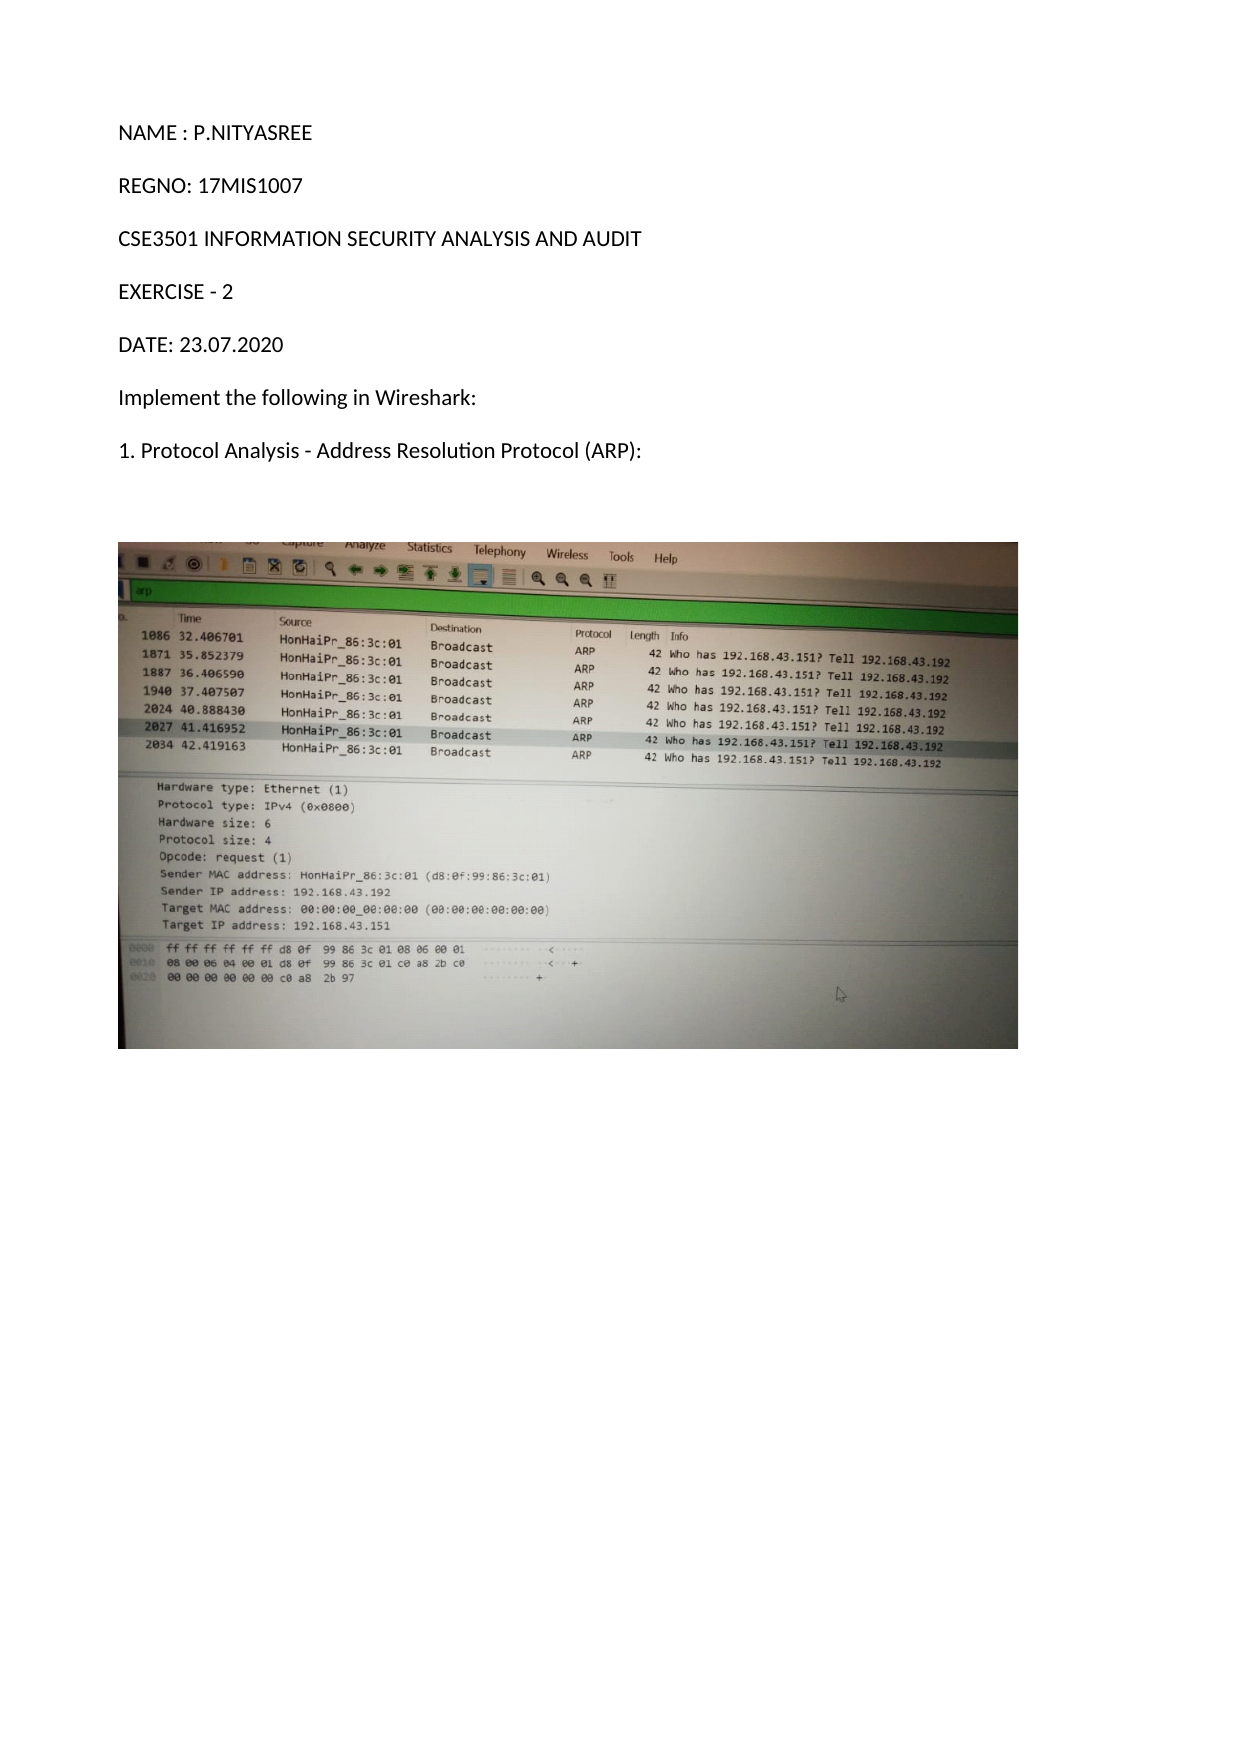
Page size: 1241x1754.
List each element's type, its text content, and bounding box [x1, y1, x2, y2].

text CSE3501 INFORMATION SECURITY ANALYSIS AND AUDIT [118, 224, 1122, 252]
text DATE: 23.07.2020 [118, 330, 1122, 358]
text EXERCISE - 2 [118, 277, 1122, 305]
text 1. Protocol Analysis - Address Resolution Protocol (ARP): [118, 436, 1122, 464]
text REGNO: 17MIS1007 [118, 171, 1122, 199]
text NAME : P.NITYASREE [118, 118, 1122, 146]
text Implement the following in Wireshark: [118, 383, 1122, 411]
